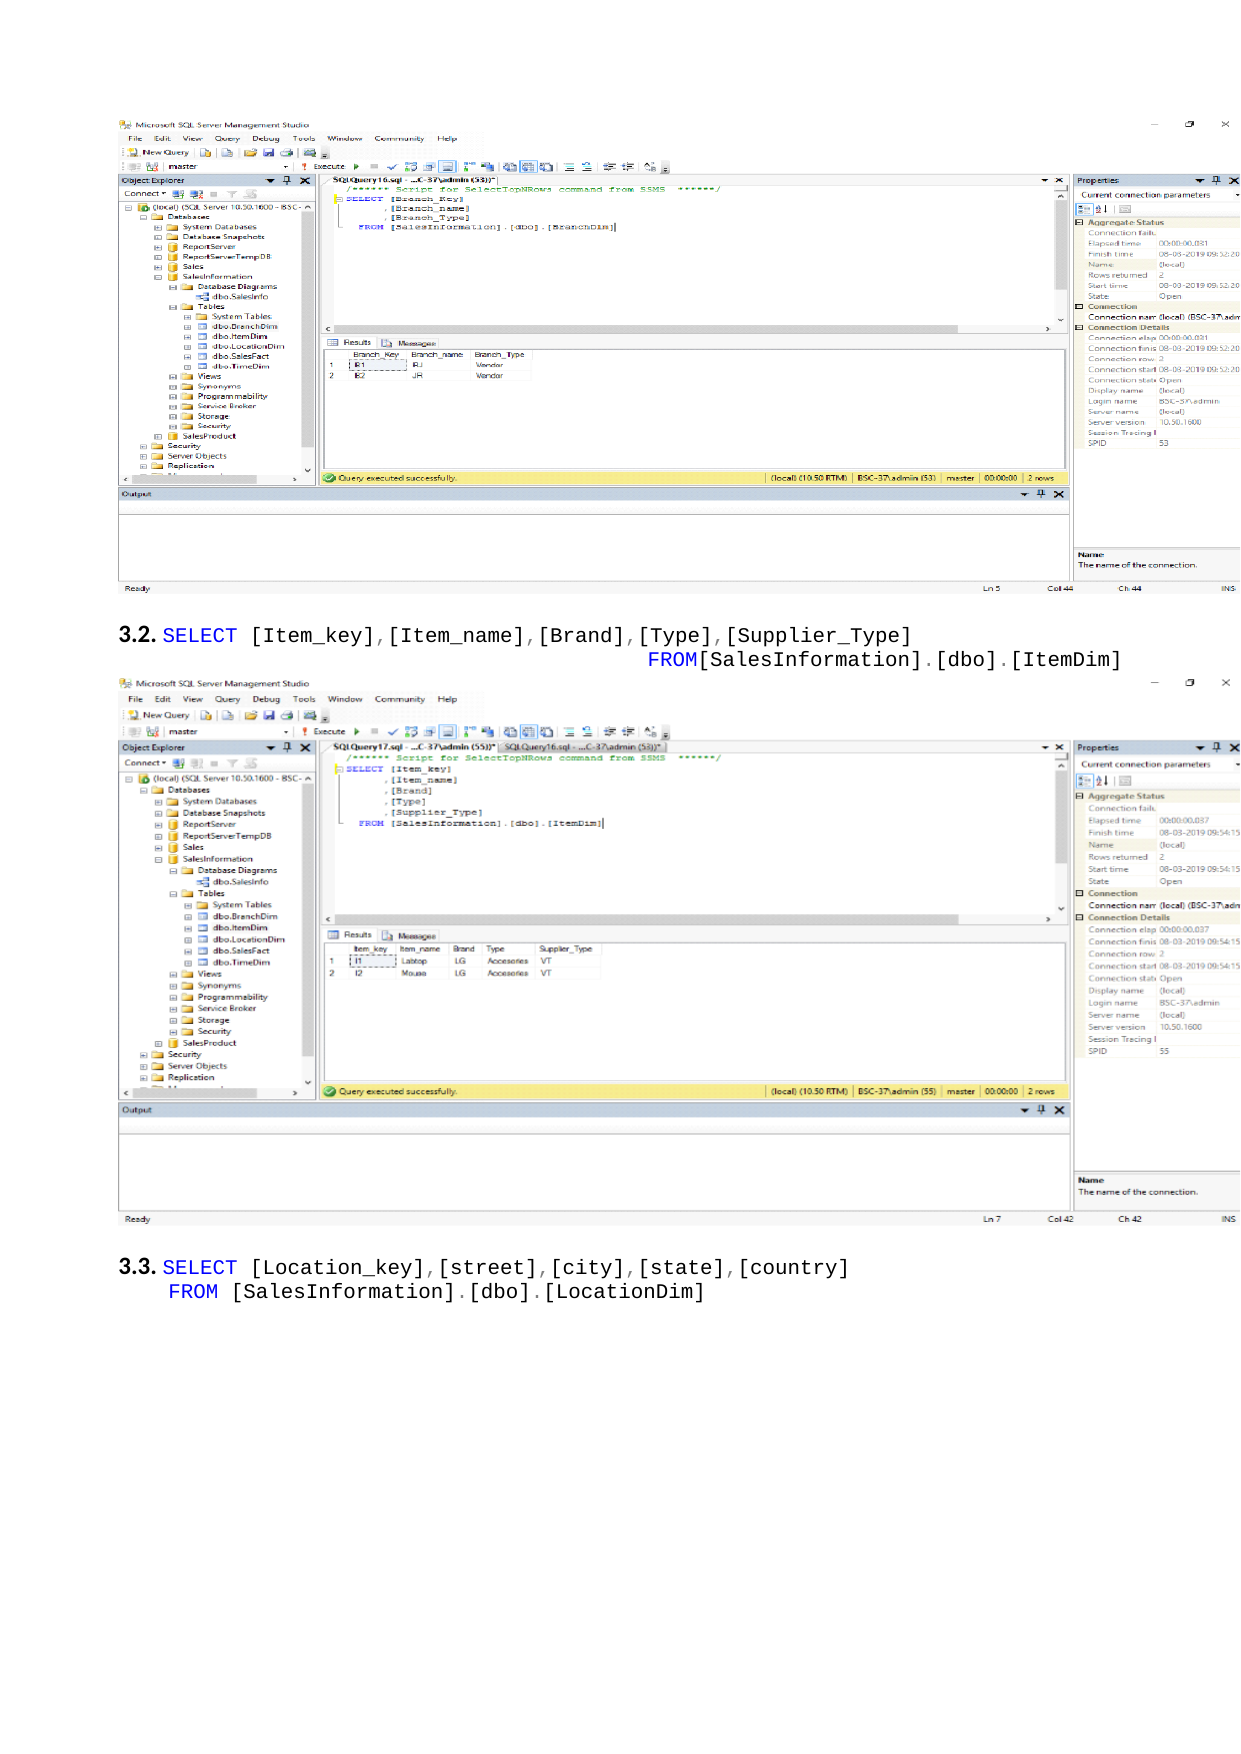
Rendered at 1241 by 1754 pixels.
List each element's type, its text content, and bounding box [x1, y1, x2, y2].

text 3.3. SELECT [Location_key],[street],[city],[state],[country] [118, 1250, 1122, 1281]
text FROM[SalesInformation].[dbo].[ItemDim] [118, 649, 1122, 676]
text 3.2. SELECT [Item_key],[Item_name],[Brand],[Type],[Supplier_Type] [118, 618, 1122, 649]
text FROM [SalesInformation].[dbo].[LocationDim] [118, 1281, 1122, 1304]
